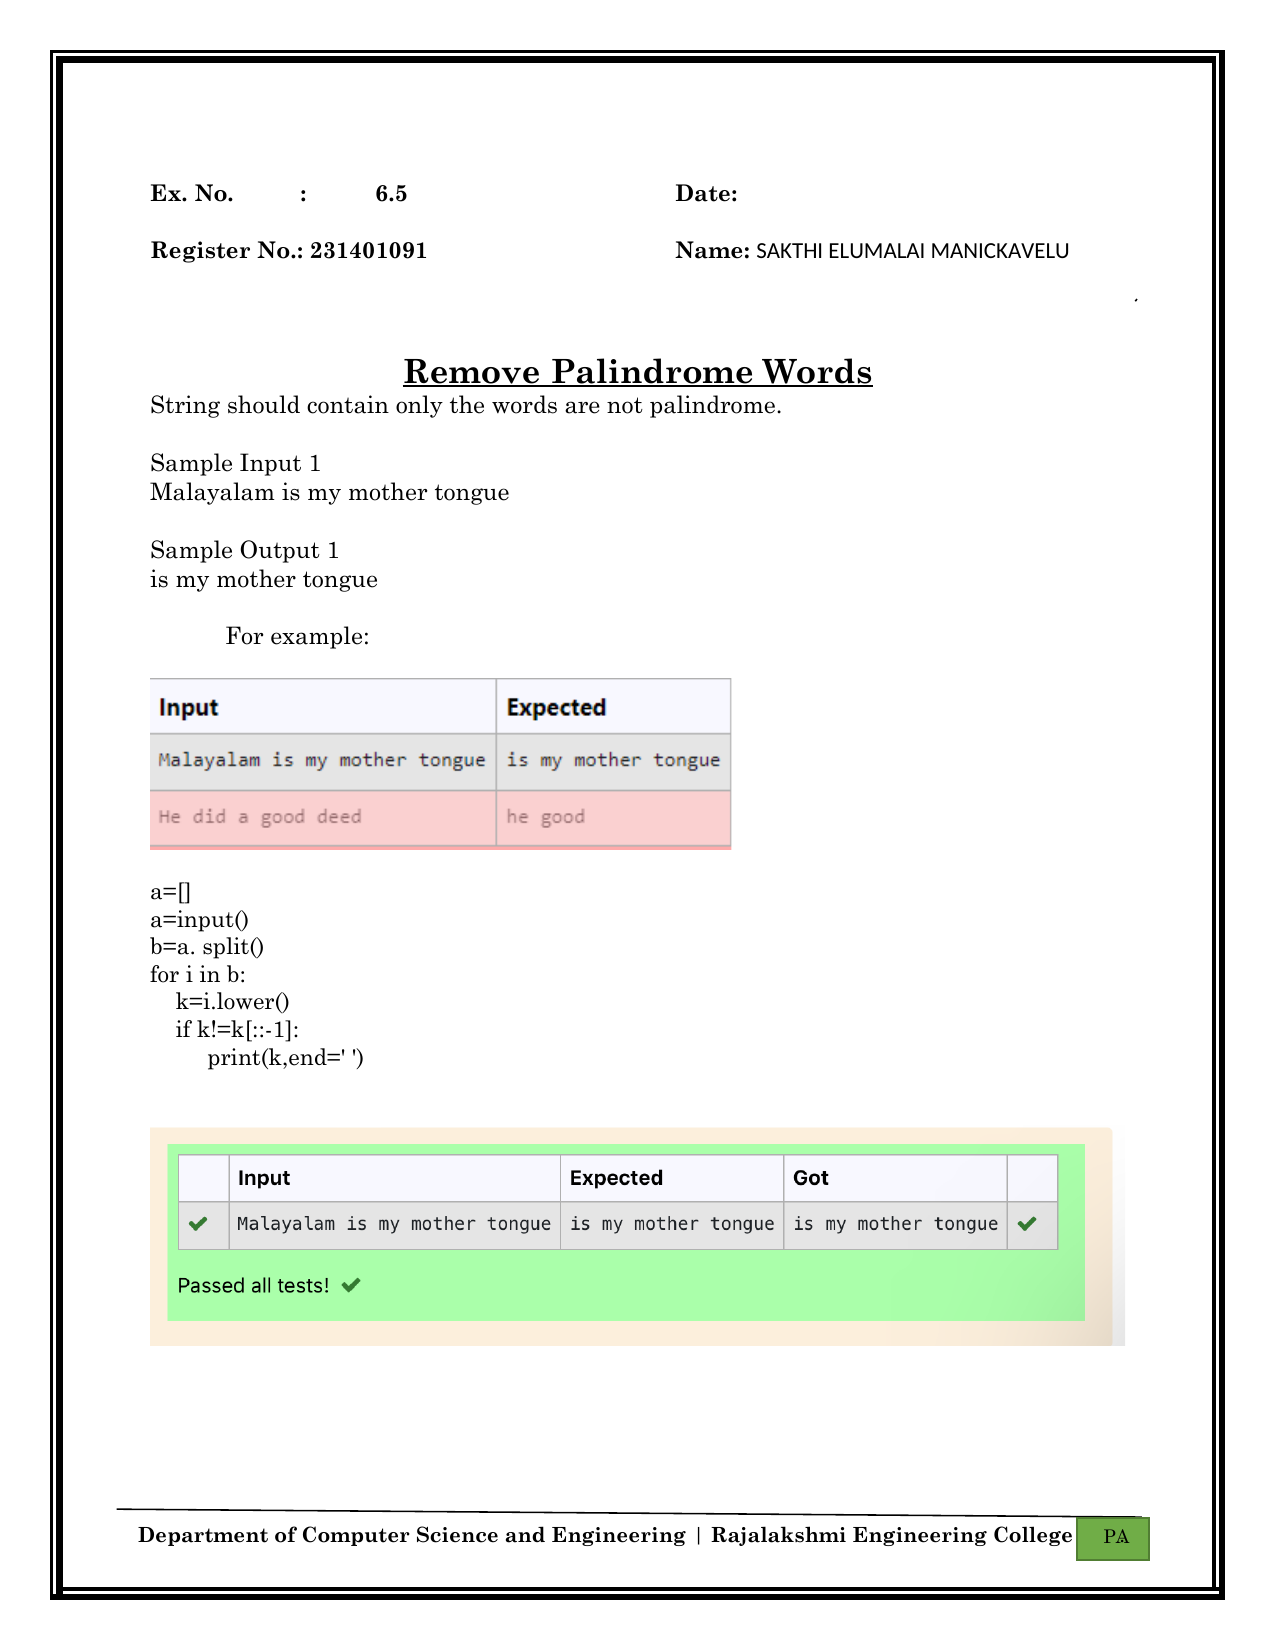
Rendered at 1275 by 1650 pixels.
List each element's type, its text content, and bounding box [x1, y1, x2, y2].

text for i in b: [150, 959, 1125, 987]
text Ex. No. : 6.5 Date: [150, 179, 1125, 207]
picture [150, 1125, 1125, 1346]
text String should contain only the words are not palindrome. [150, 390, 1125, 419]
text k=i.lower() [150, 987, 1125, 1015]
text a=[] [150, 877, 1125, 904]
text is my mother tongue [150, 563, 1125, 592]
text Sample Input 1 [150, 448, 1125, 477]
text Malayalam is my mother tongue [150, 477, 1125, 506]
text Remove Palindrome Words [150, 350, 1125, 390]
picture [150, 678, 732, 850]
text For example: [225, 621, 1125, 650]
text Register No.: 231401091 Name: SAKTHI ELUMALAI MANICKAVELU [150, 236, 1125, 264]
text print(k,end=' ') [150, 1042, 1125, 1070]
text Sample Output 1 [150, 534, 1125, 563]
text if k!=k[::-1]: [150, 1015, 1125, 1042]
text a=input() [150, 904, 1125, 932]
text b=a. split() [150, 932, 1125, 959]
